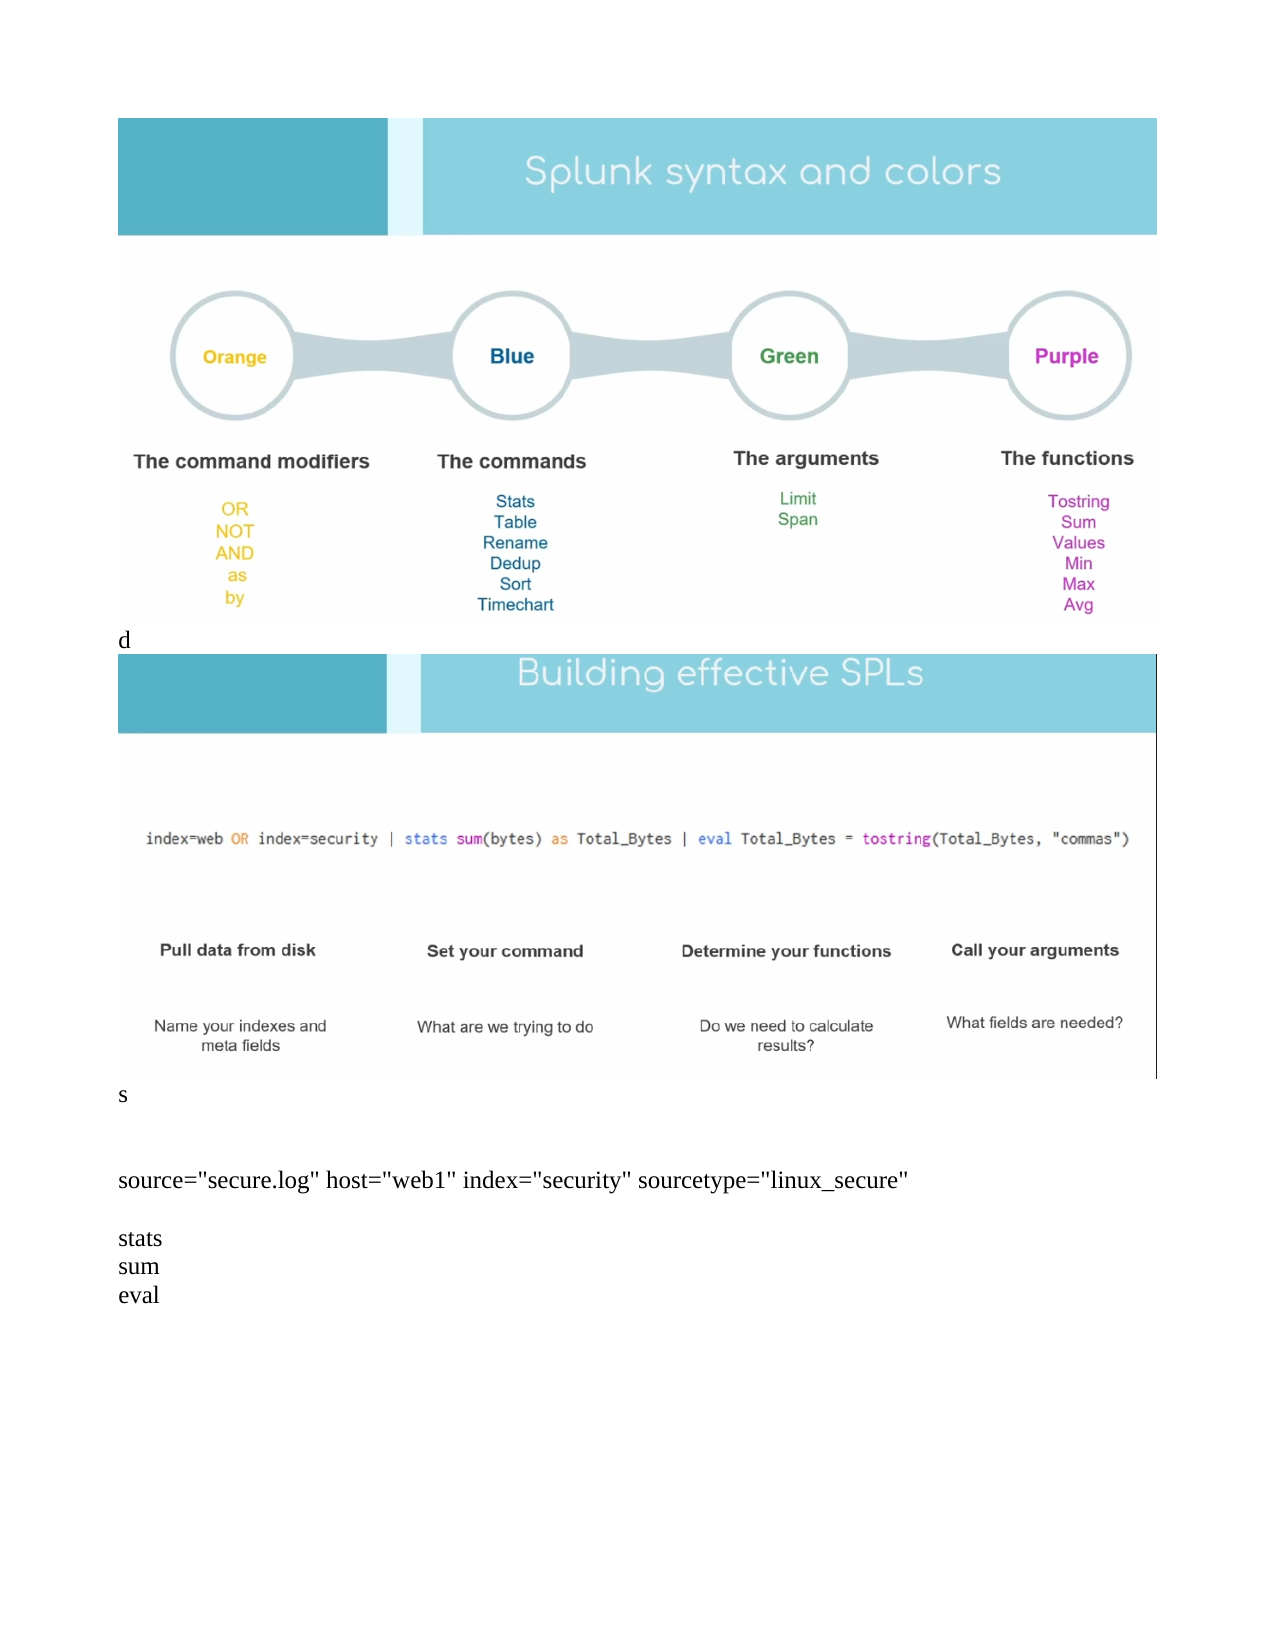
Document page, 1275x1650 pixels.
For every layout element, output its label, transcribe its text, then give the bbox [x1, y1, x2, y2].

text s [118, 1079, 1157, 1108]
picture [118, 654, 1157, 1079]
picture [118, 118, 1157, 626]
text sum [118, 1251, 1157, 1280]
text stats [118, 1223, 1157, 1251]
text eval [118, 1280, 1157, 1309]
text d [118, 626, 1157, 654]
text source="secure.log" host="web1" index="security" sourcetype="linux_secure" [118, 1165, 1157, 1194]
